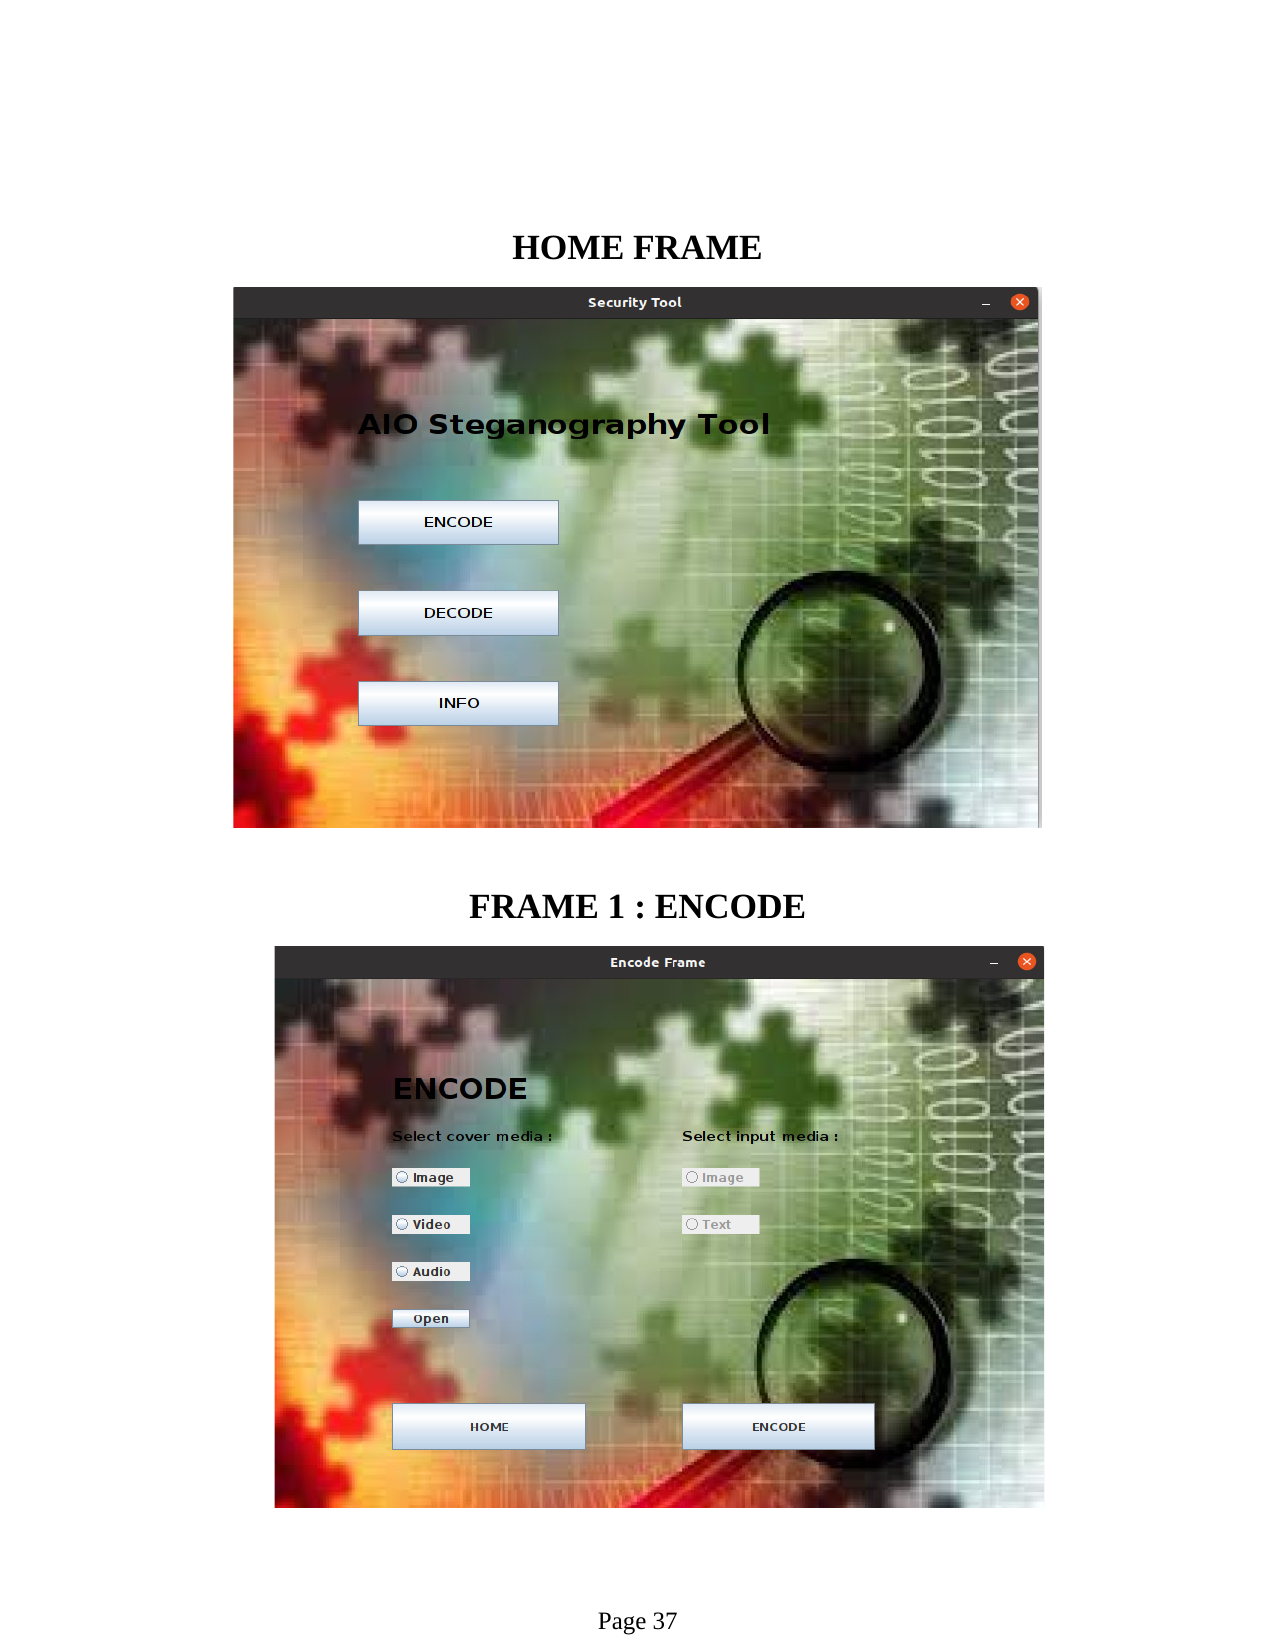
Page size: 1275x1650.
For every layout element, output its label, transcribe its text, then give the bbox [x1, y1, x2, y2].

text HOME FRAME [135, 226, 1140, 267]
picture [233, 287, 1042, 828]
picture [274, 946, 1045, 1508]
text FRAME 1 : ENCODE [135, 886, 1140, 926]
